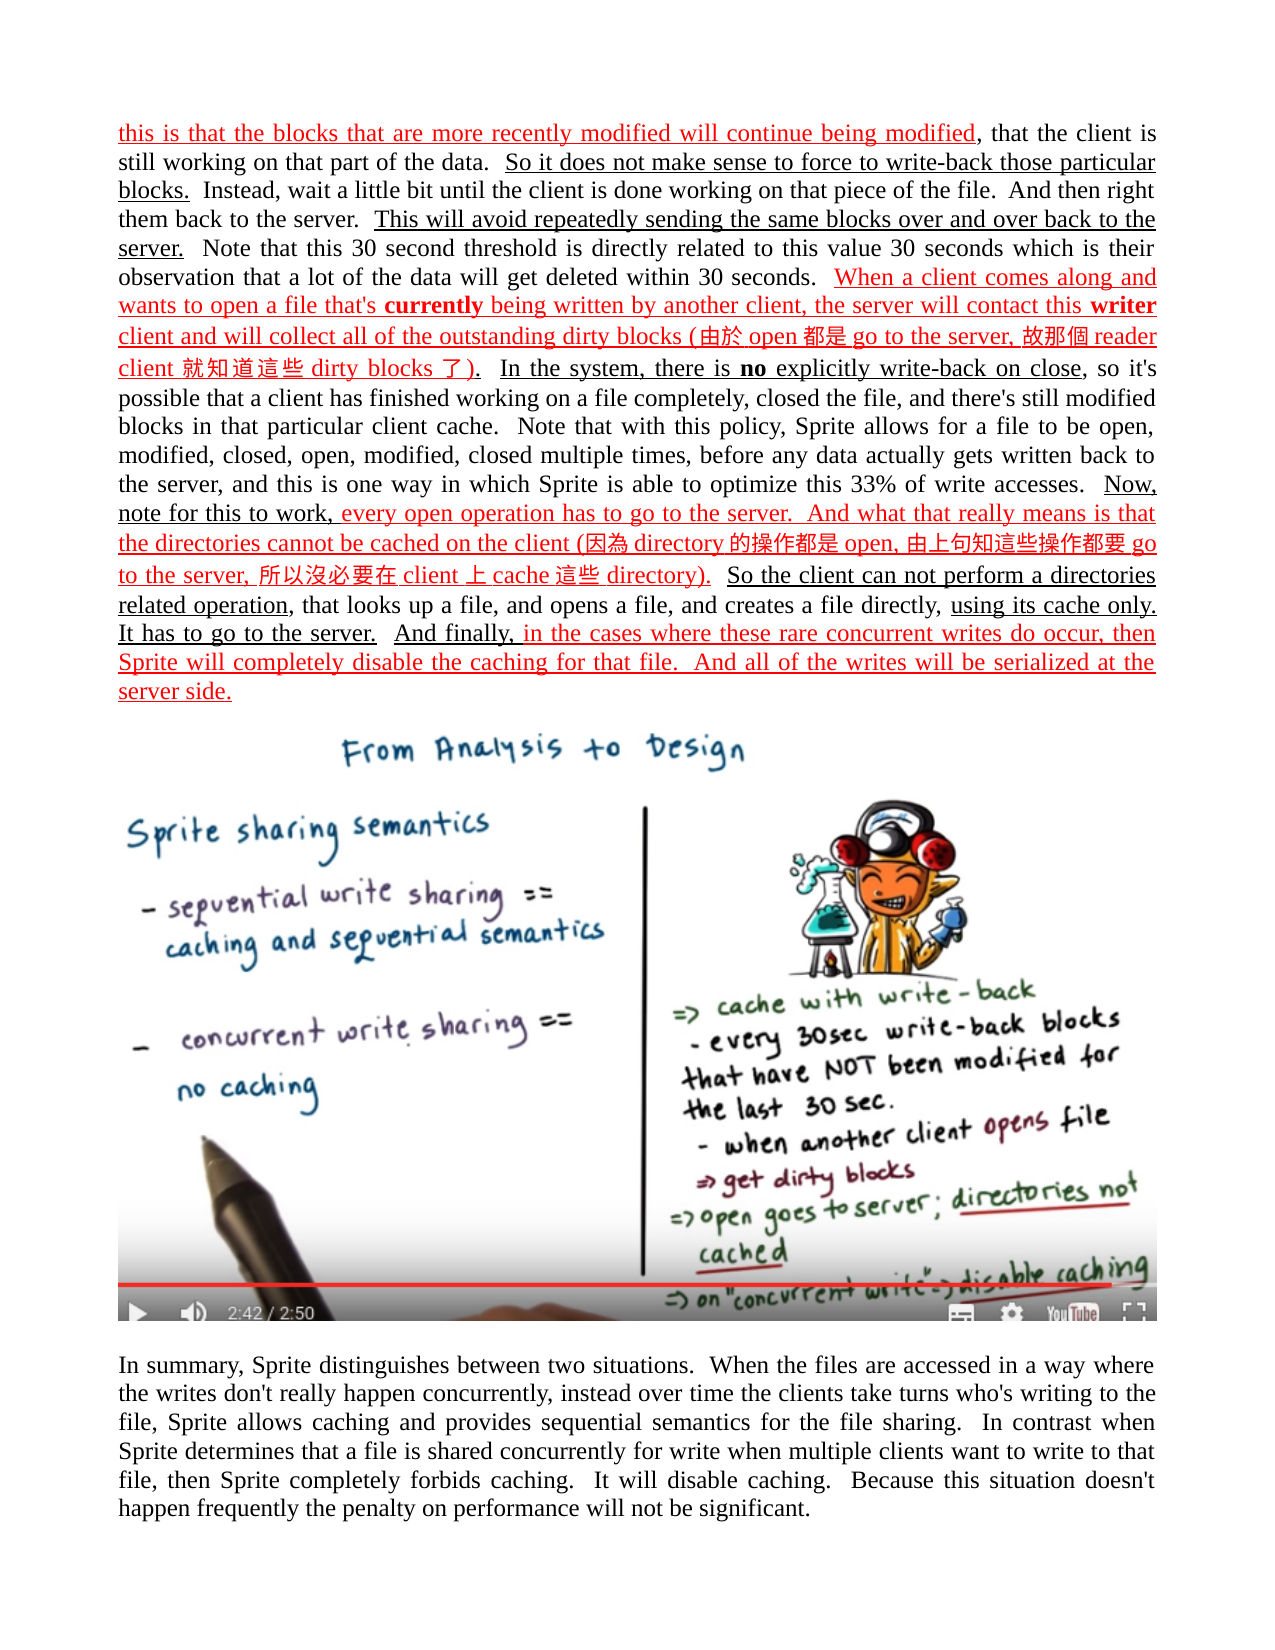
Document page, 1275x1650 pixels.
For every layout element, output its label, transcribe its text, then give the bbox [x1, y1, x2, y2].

picture [118, 733, 1157, 1321]
text to the server, 所以沒必要在client上cache這些directory). So the client can not perform a directories related operation, that looks up a file, and opens a file, and creates a file directly, using its cache only. It has to go to the server. And finally, in the cases where these rare concurrent writes do occur, then Sprite will completely disable the caching for that file. And all of the writes will be serialized at the server side. [118, 555, 1157, 705]
text client and will collect all of the outstanding dirty blocks (由於open都是go to the server, 故那個reader client就知道這些dirty blocks了). In the system, there is no explicitly write-back on close, so it's possible that a client has finished working on a file completely, closed the file, and there's still modified blocks in that particular client cache. Note that with this policy, Sprite allows for a file to be open, modified, closed, open, modified, closed multiple times, before any data actually gets written back to the server, and this is one way in which Sprite is able to optimize this 33% of write accesses. Now, note for this to work, every open operation has to go to the server. And what that really means is that the directories cannot be cached on the client (因為directory的操作都是open, 由上句知這些操作都要go [118, 317, 1157, 553]
text this is that the blocks that are more recently modified will continue being modified, that the client is still working on that part of the data. So it does not make sense to force to write-back those particular blocks. Instead, wait a little bit until the client is done working on that piece of the file. And then right them back to the server. This will avoid repeatedly sending the same blocks over and over back to the server. Note that this 30 second threshold is directly related to this value 30 seconds which is their observation that a lot of the data will get deleted within 30 seconds. When a client comes along and wants to open a file that's currently being written by another client, the server will contact this writer [118, 118, 1157, 316]
text In summary, Sprite distinguishes between two situations. When the files are accessed in a way where the writes don't really happen concurrently, instead over time the clients take turns who's writing to the file, Sprite allows caching and provides sequential semantics for the file sharing. In contrast when Sprite determines that a file is shared concurrently for write when multiple clients want to write to that file, then Sprite completely forbids caching. It will disable caching. Because this situation doesn't happen frequently the penalty on performance will not be significant. [118, 1350, 1157, 1522]
